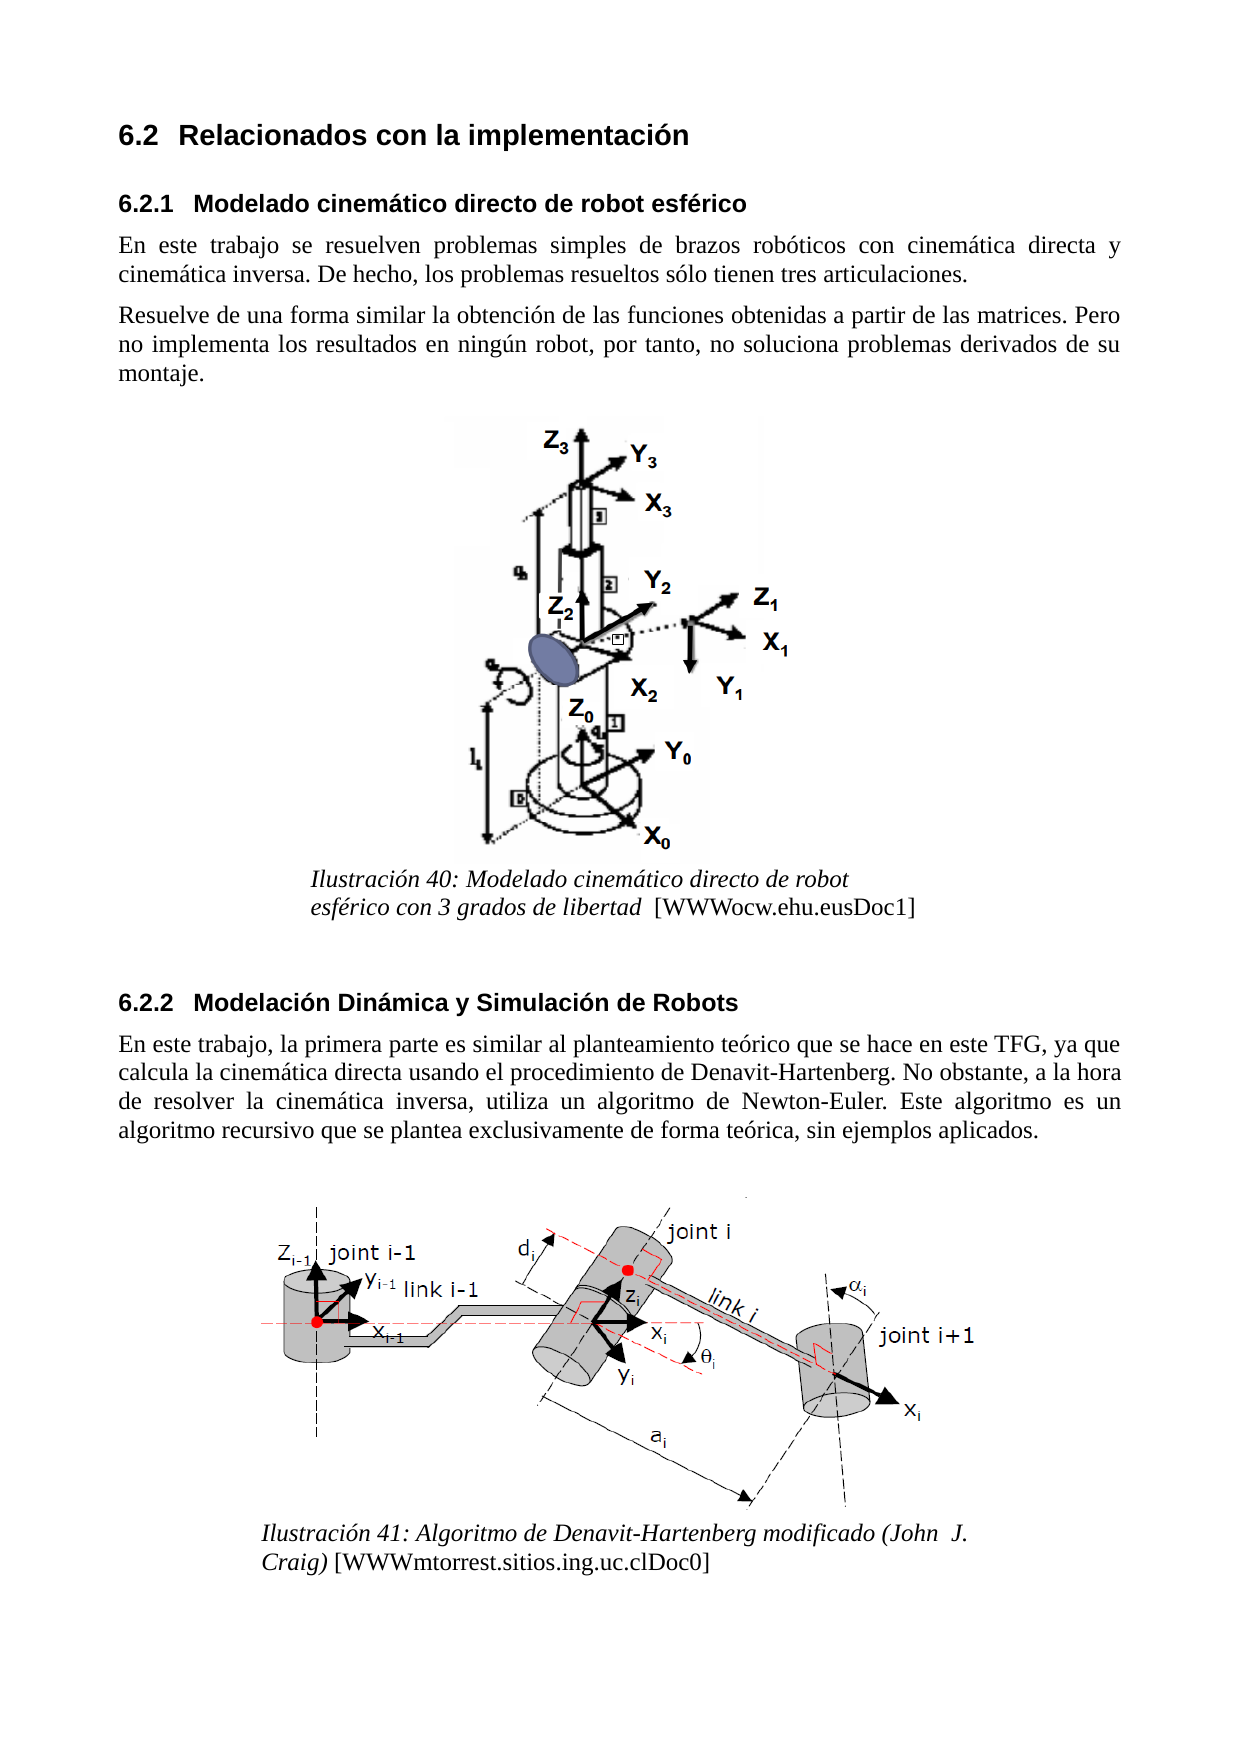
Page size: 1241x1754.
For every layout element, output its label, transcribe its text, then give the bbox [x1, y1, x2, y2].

subtitle Modelación Dinámica y Simulación de Robots [118, 987, 1122, 1016]
text Ilustración 41: Algoritmo de Denavit-Hartenberg modificado (John J. Craig) [WWWmtorrest.sitios.ing.uc.clDoc0] [261, 1519, 979, 1576]
text En este trabajo se resuelven problemas simples de brazos robóticos con cinemática directa y cinemática inversa. De hecho, los problemas resueltos sólo tienen tres articulaciones. [118, 230, 1122, 288]
subtitle Relacionados con la implementación [118, 118, 1122, 152]
subtitle Modelado cinemático directo de robot esférico [118, 189, 1122, 218]
text Resuelve de una forma similar la obtención de las funciones obtenidas a partir de las matrices. Pero no implementa los resultados en ningún robot, por tanto, no soluciona problemas derivados de su montaje. [118, 300, 1122, 387]
text En este trabajo, la primera parte es similar al planteamiento teórico que se hace en este TFG, ya que calcula la cinemática directa usando el procedimiento de Denavit-Hartenberg. No obstante, a la hora de resolver la cinemática inversa, utiliza un algoritmo de Newton-Euler. Este algoritmo es un algoritmo recursivo que se plantea exclusivamente de forma teórica, sin ejemplos aplicados. [118, 1029, 1122, 1144]
text Ilustración 40: Modelado cinemático directo de robot esférico con 3 grados de libertad [WWWocw.ehu.eusDoc1] [310, 429, 930, 921]
picture [258, 1197, 982, 1519]
picture [444, 416, 796, 864]
